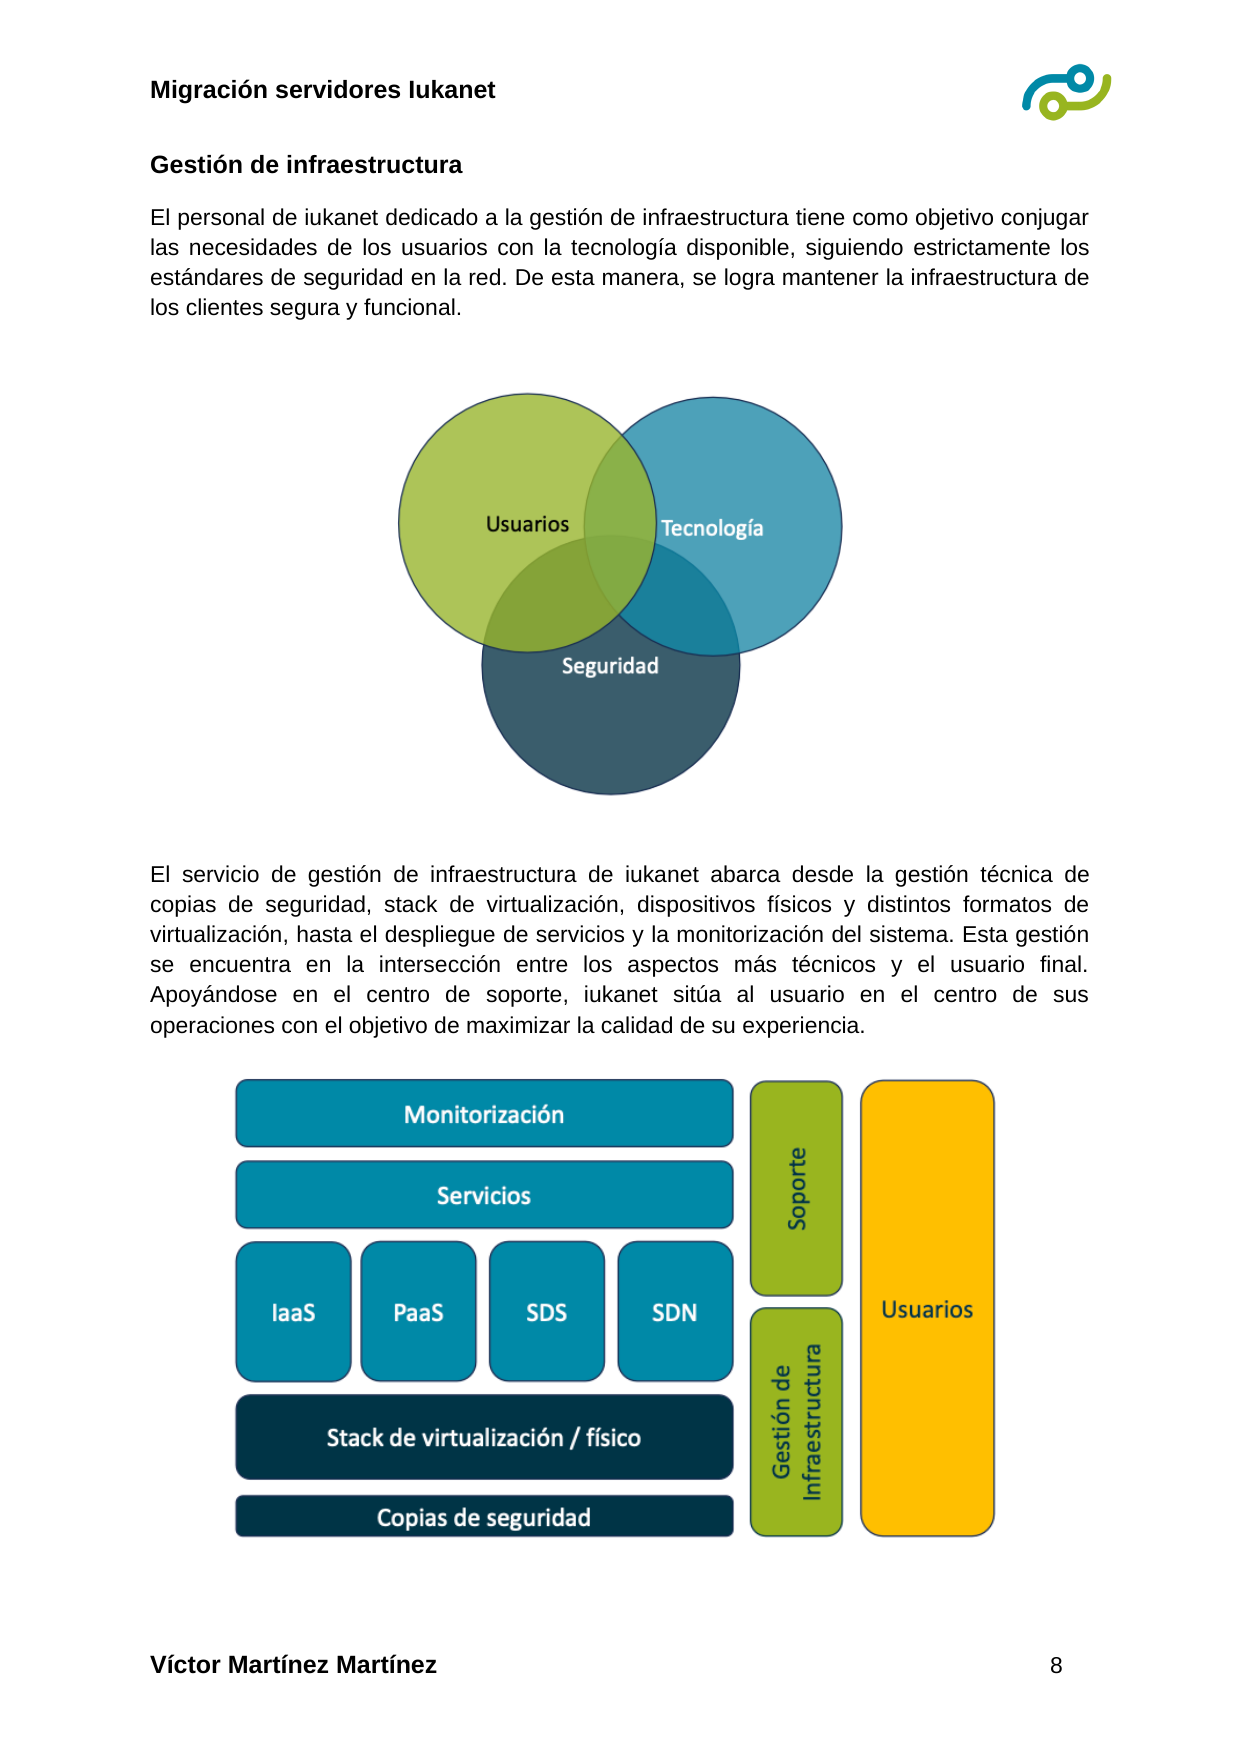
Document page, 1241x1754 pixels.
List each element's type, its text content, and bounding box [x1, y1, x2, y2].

picture [374, 379, 866, 806]
picture [228, 1072, 1012, 1547]
subtitle Gestión de infraestructura [150, 150, 1090, 179]
text El personal de iukanet dedicado a la gestión de infraestructura tiene como objetivo conjugar las necesidades de los usuarios con la tecnología disponible, siguiendo estrictamente los estándares de seguridad en la red. De esta manera, se logra mantener la infraestructura de los clientes segura y funcional. [150, 204, 1090, 321]
picture [1018, 59, 1034, 122]
text El servicio de gestión de infraestructura de iukanet abarca desde la gestión técnica de copias de seguridad, stack de virtualización, dispositivos físicos y distintos formatos de virtualización, hasta el despliegue de servicios y la monitorización del sistema. Esta gestión se encuentra en la intersección entre los aspectos más técnicos y el usuario final. Apoyándose en el centro de soporte, iukanet sitúa al usuario en el centro de sus operaciones con el objetivo de maximizar la calidad de su experiencia. [150, 861, 1090, 1038]
